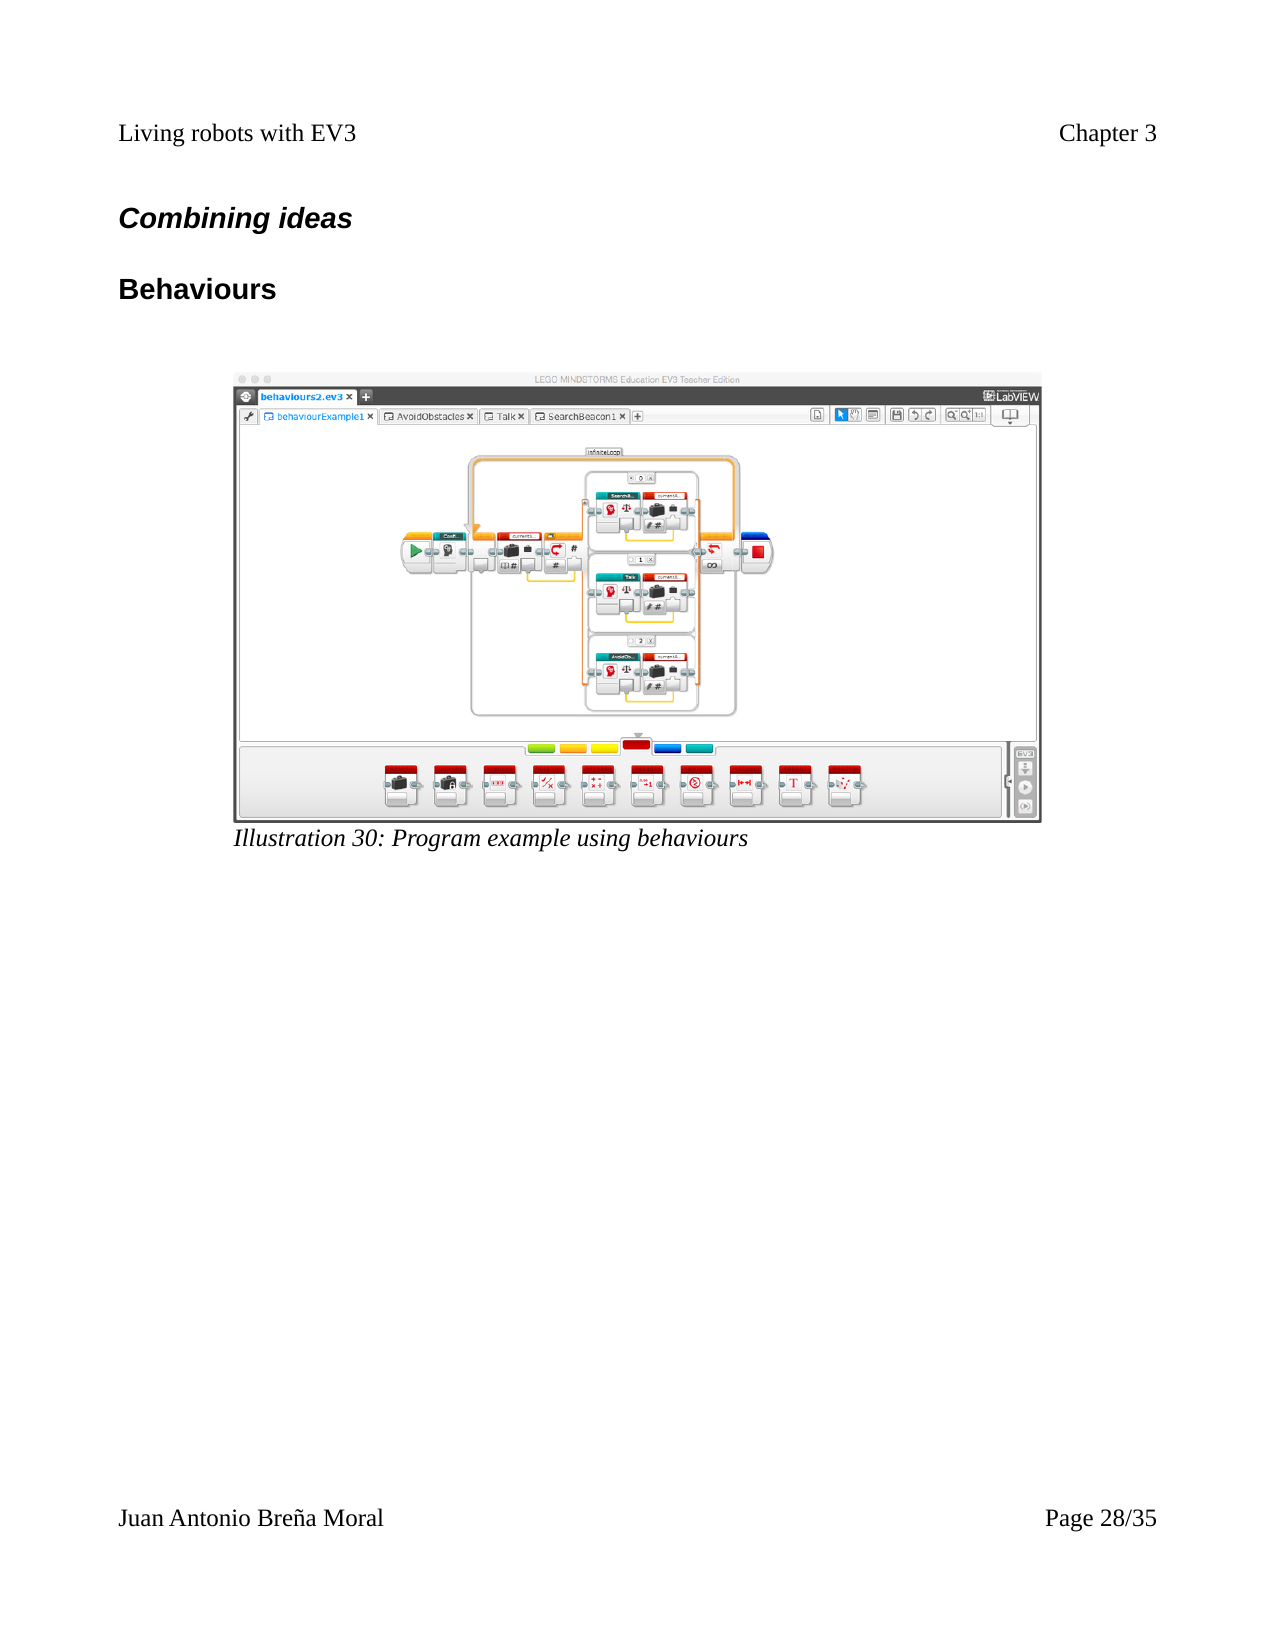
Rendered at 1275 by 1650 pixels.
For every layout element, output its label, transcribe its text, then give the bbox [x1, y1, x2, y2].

text Illustration 30: Program example using behaviours [233, 823, 1042, 852]
picture [233, 372, 1042, 823]
subtitle Combining ideas [118, 201, 1157, 235]
subtitle Behaviours [118, 272, 1157, 306]
